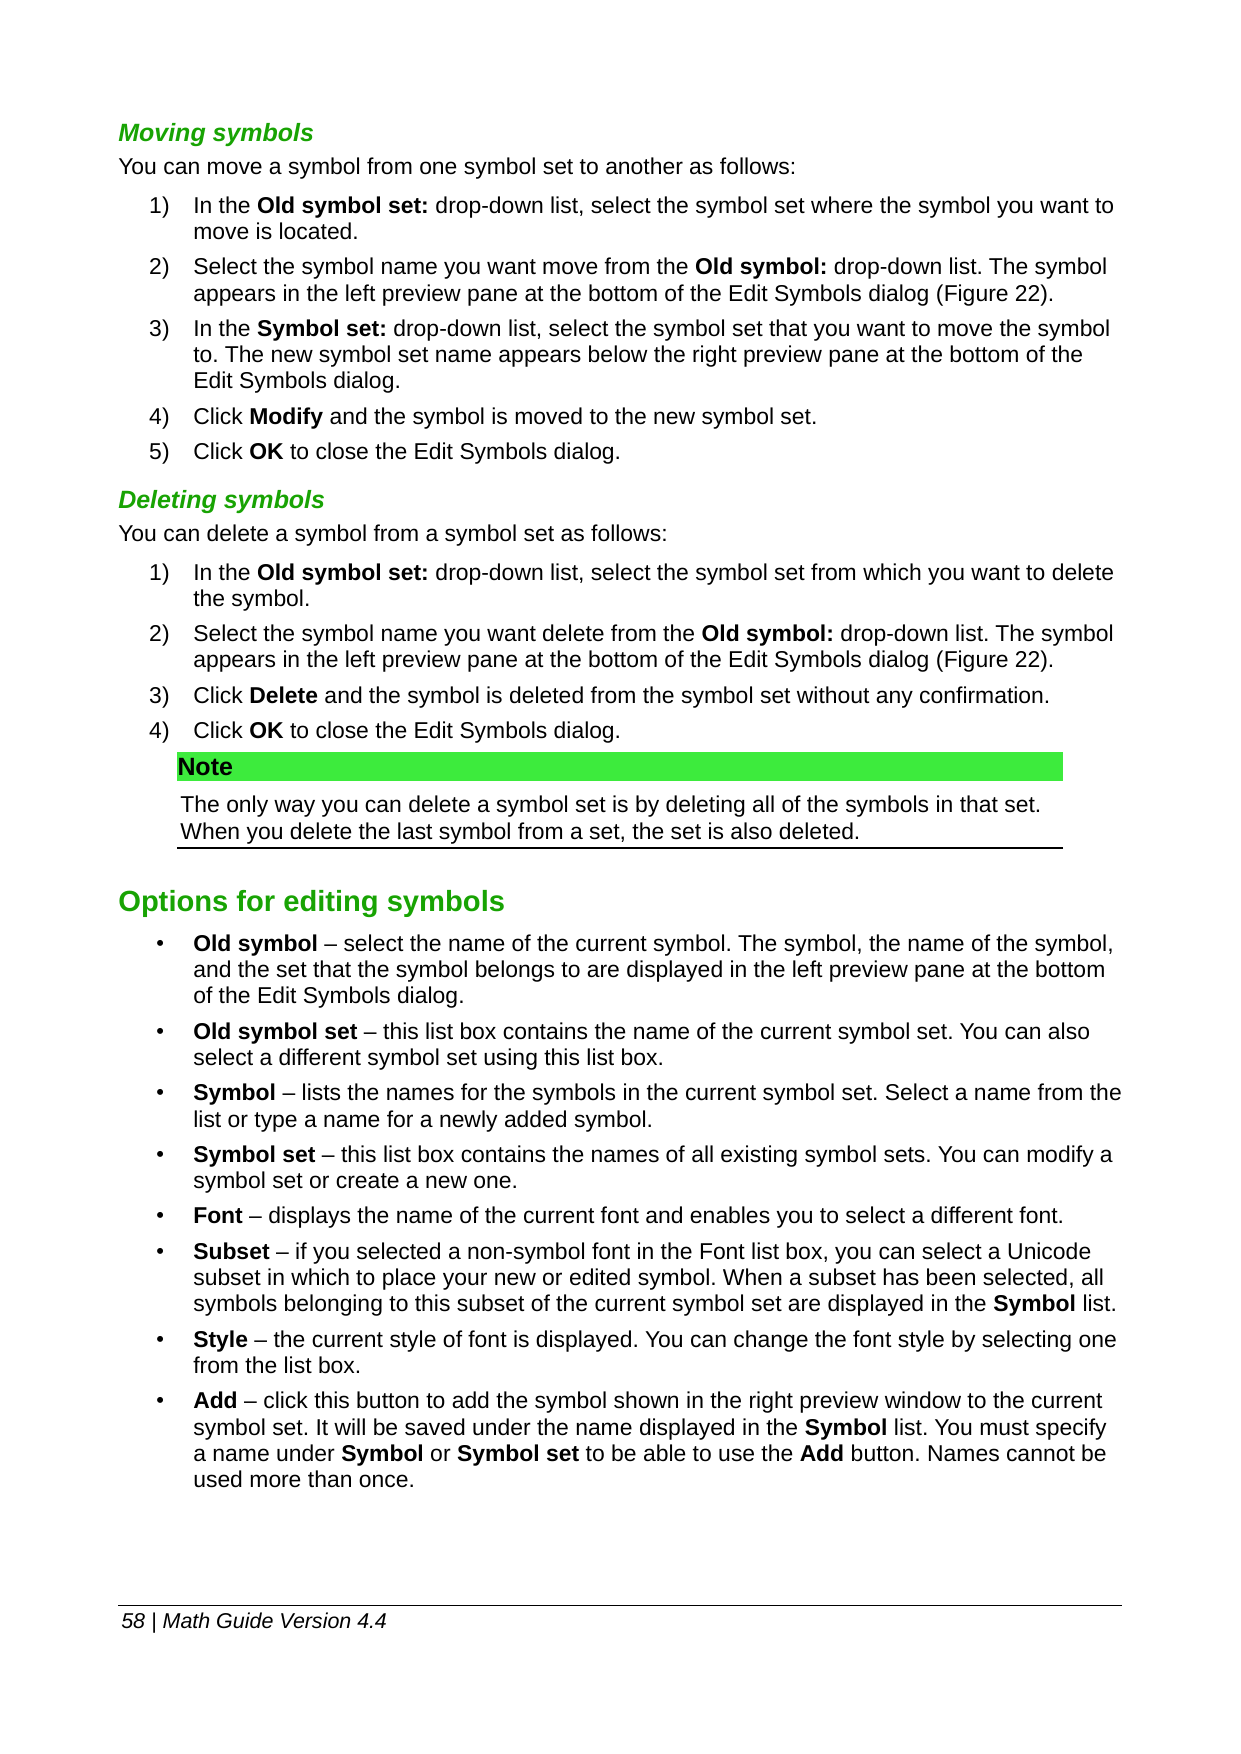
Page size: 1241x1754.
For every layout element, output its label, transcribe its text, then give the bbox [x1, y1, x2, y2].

text You can delete a symbol from a symbol set as follows: [118, 519, 1122, 546]
list Old symbol set – this list box contains the name of the current symbol set. You can also select a different symbol set using this list box. [156, 1018, 1122, 1070]
list Click OK to close the Edit Symbols dialog. [169, 717, 1122, 743]
subtitle Moving symbols [118, 118, 1122, 147]
list Add – click this button to add the symbol shown in the right preview window to the current symbol set. It will be saved under the name displayed in the Symbol list. You must specify a name under Symbol or Symbol set to be able to use the Add button. Names cannot be used more than once. [156, 1387, 1122, 1492]
list Symbol – lists the names for the symbols in the current symbol set. Select a name from the list or type a name for a newly added symbol. [156, 1079, 1122, 1132]
list Click OK to close the Edit Symbols dialog. [169, 438, 1122, 464]
list Click Modify and the symbol is moved to the new symbol set. [169, 403, 1122, 429]
list In the Old symbol set: drop-down list, select the symbol set from which you want to delete the symbol. [169, 558, 1122, 611]
subtitle Note [177, 752, 1063, 781]
list Subset – if you selected a non-symbol font in the Font list box, you can select a Unicode subset in which to place your new or edited symbol. When a subset has been selected, all symbols belonging to this subset of the current symbol set are displayed in the Symbol list. [156, 1238, 1122, 1317]
list Click Delete and the symbol is deleted from the symbol set without any confirmation. [169, 682, 1122, 708]
list In the Symbol set: drop-down list, select the symbol set that you want to move the symbol to. The new symbol set name appears below the right preview pane at the bottom of the Edit Symbols dialog. [169, 315, 1122, 394]
list In the Old symbol set: drop-down list, select the symbol set where the symbol you want to move is located. [169, 192, 1122, 244]
list Select the symbol name you want move from the Old symbol: drop-down list. The symbol appears in the left preview pane at the bottom of the Edit Symbols dialog (Figure 22). [169, 253, 1122, 306]
list Font – displays the name of the current font and enables you to select a different font. [156, 1202, 1122, 1229]
list Style – the current style of font is displayed. You can change the font style by selecting one from the list box. [156, 1326, 1122, 1378]
subtitle Options for editing symbols [118, 884, 1122, 918]
list Symbol set – this list box contains the names of all existing symbol sets. You can modify a symbol set or create a new one. [156, 1141, 1122, 1193]
text The only way you can delete a symbol set is by deleting all of the symbols in that set. When you delete the last symbol from a set, the set is also deleted. [177, 788, 1063, 847]
list Select the symbol name you want delete from the Old symbol: drop-down list. The symbol appears in the left preview pane at the bottom of the Edit Symbols dialog (Figure 22). [169, 620, 1122, 673]
subtitle Deleting symbols [118, 485, 1122, 514]
list Old symbol – select the name of the current symbol. The symbol, the name of the symbol, and the set that the symbol belongs to are displayed in the left preview pane at the bottom of the Edit Symbols dialog. [156, 930, 1122, 1009]
text You can move a symbol from one symbol set to another as follows: [118, 153, 1122, 179]
